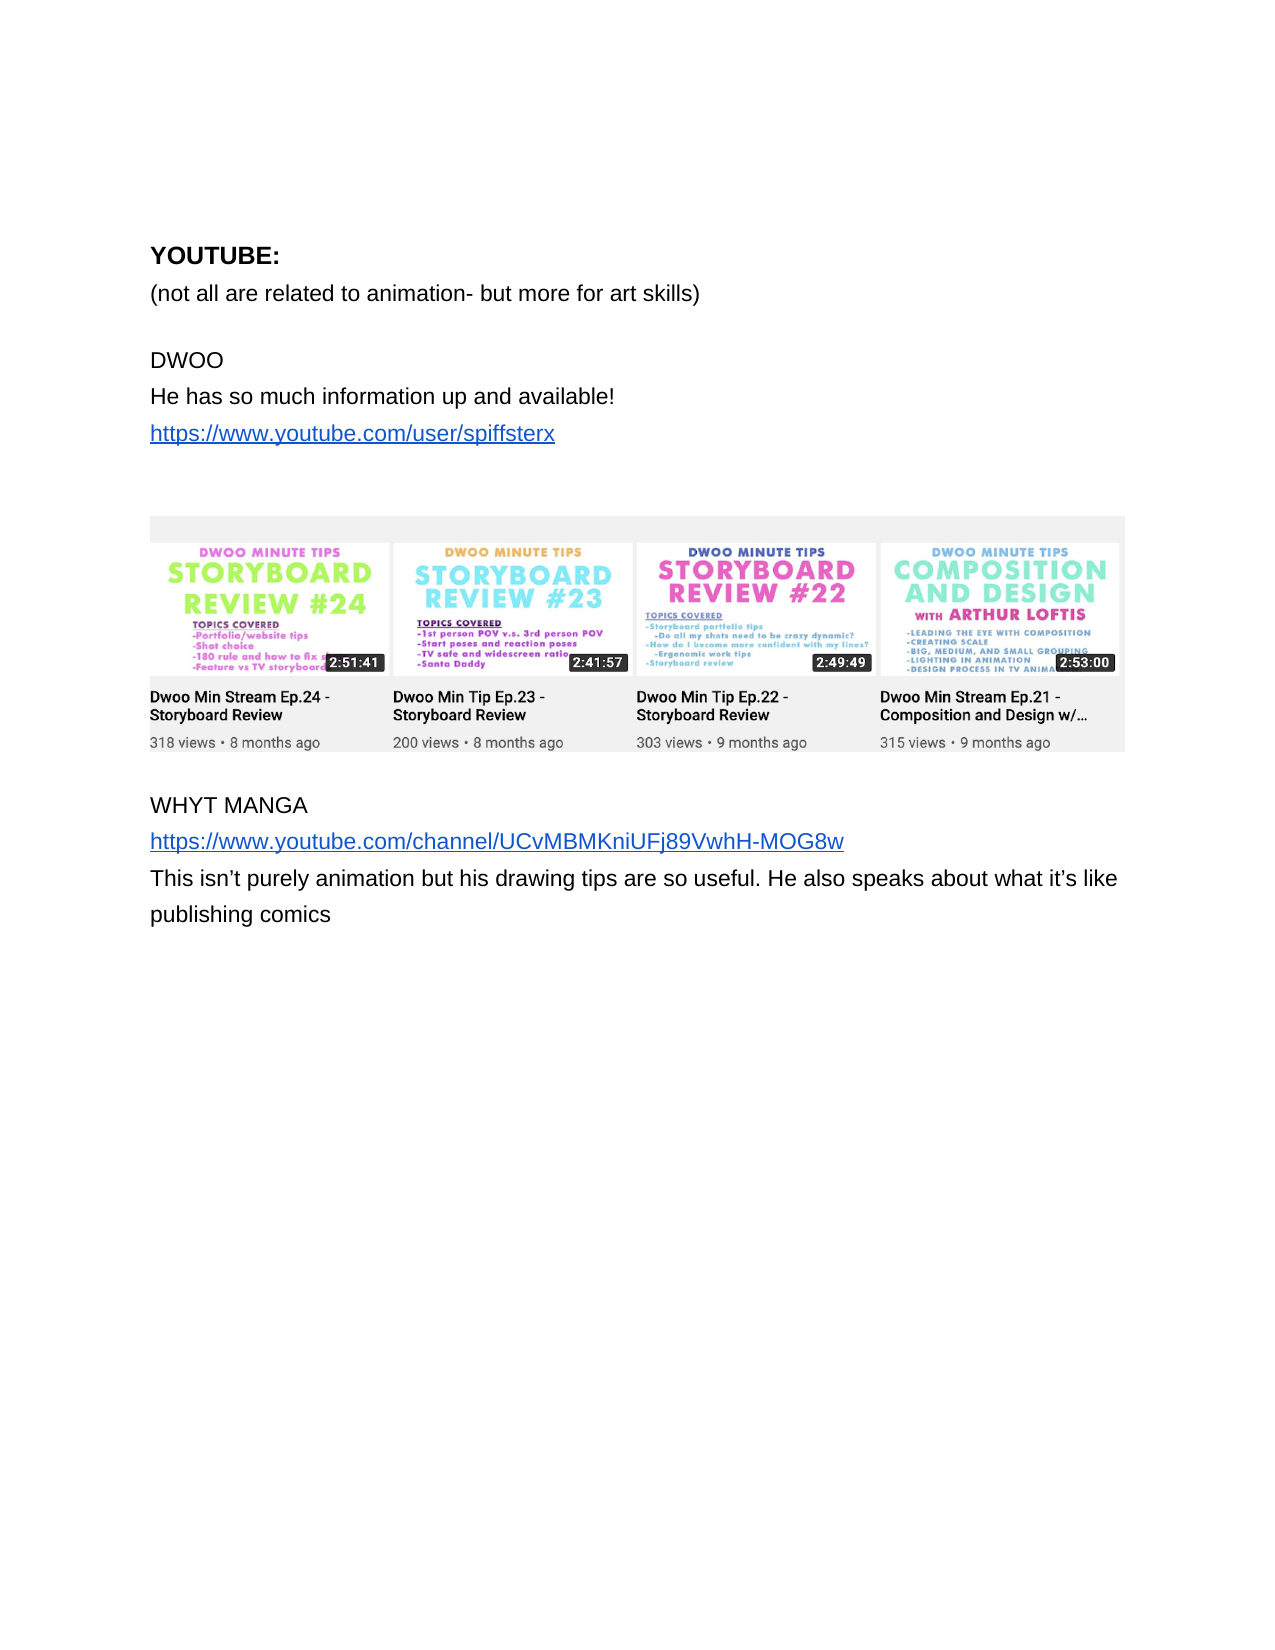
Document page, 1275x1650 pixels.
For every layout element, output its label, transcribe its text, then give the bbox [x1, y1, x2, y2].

text (not all are related to animation- but more for art skills) [150, 280, 1125, 307]
text This isn’t purely animation but his drawing tips are so useful. He also speaks about what it’s like publishing comics [150, 864, 1125, 927]
text YOUTUBE: [150, 241, 1125, 269]
text He has so much information up and available! [150, 383, 1125, 409]
text WHYT MANGA [150, 792, 1125, 818]
text https://www.youtube.com/user/spiffsterx [150, 419, 1125, 446]
text DWOO [150, 347, 1125, 373]
text https://www.youtube.com/channel/UCvMBMKniUFj89VwhH-MOG8w [150, 828, 1125, 854]
picture [150, 516, 1125, 752]
